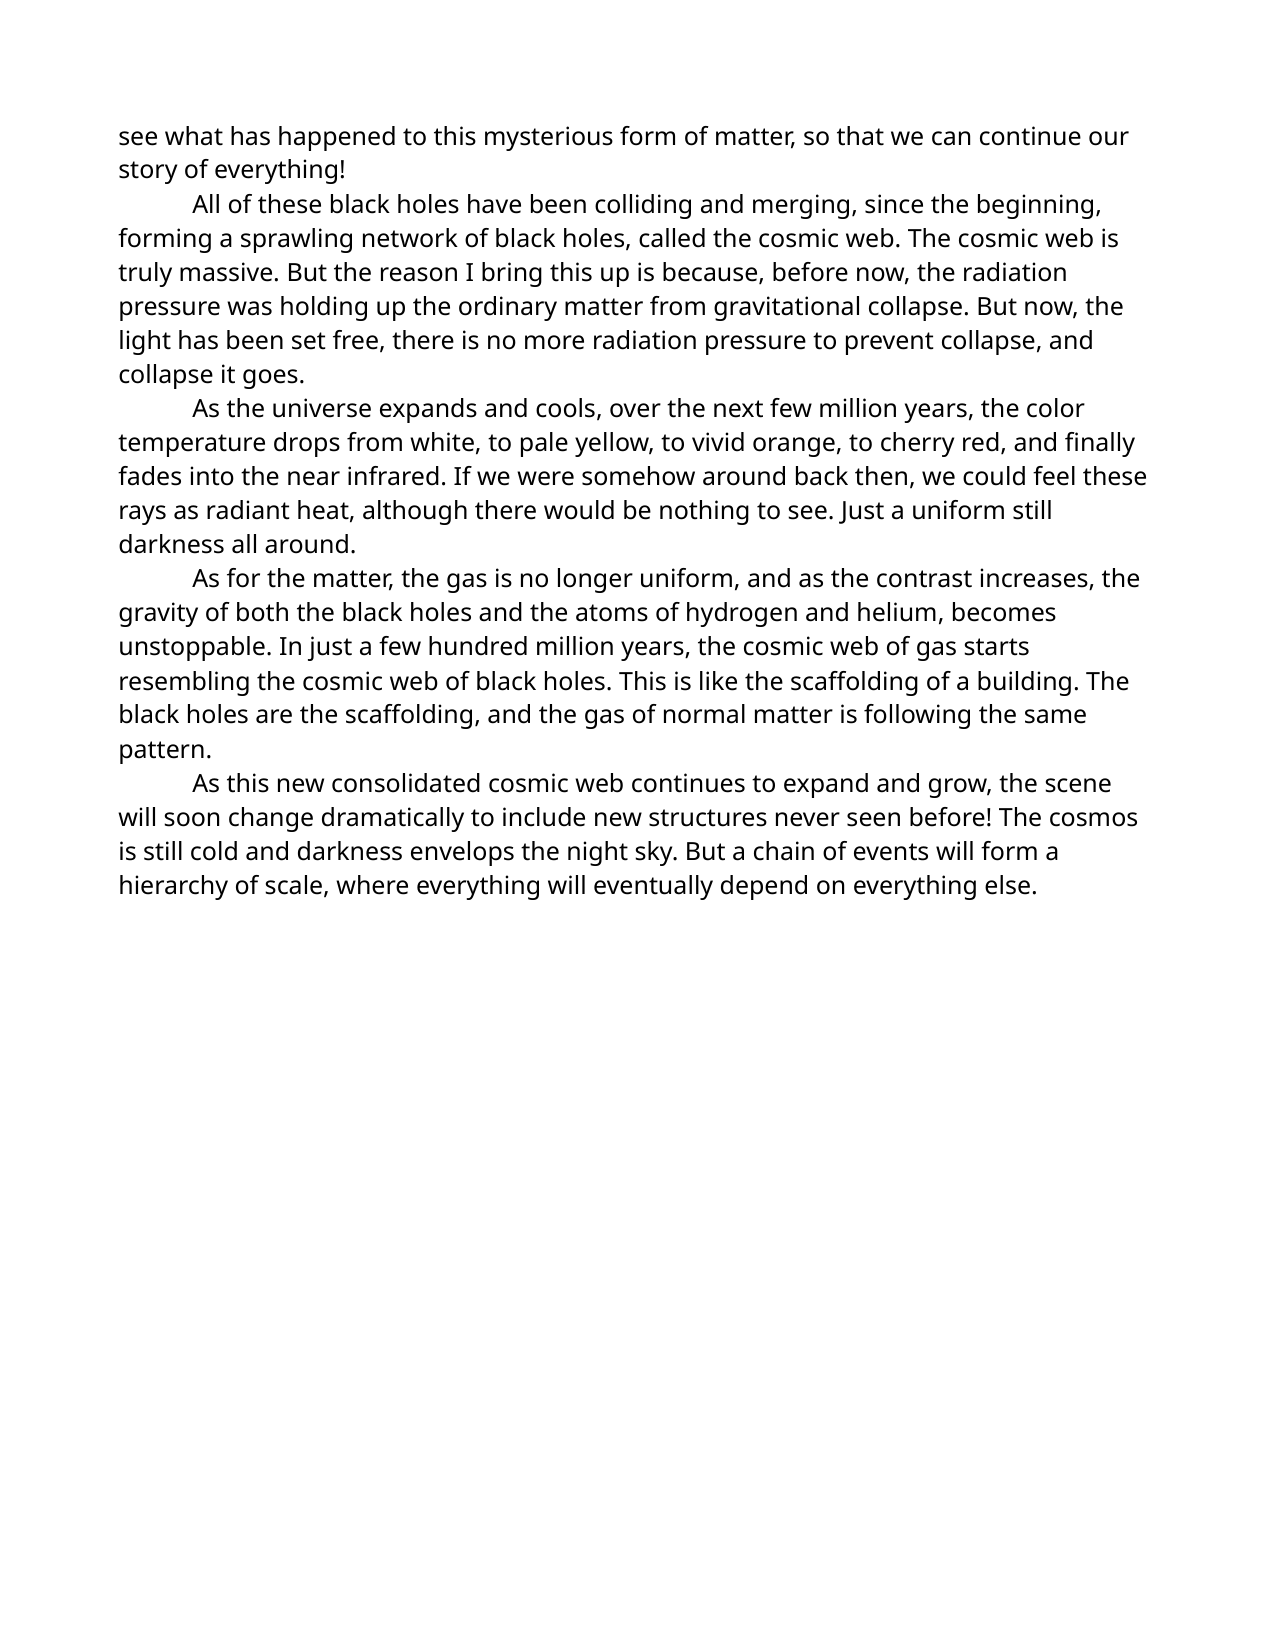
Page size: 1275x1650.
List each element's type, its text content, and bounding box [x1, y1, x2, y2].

text As for the matter, the gas is no longer uniform, and as the contrast increases, the gravity of both the black holes and the atoms of hydrogen and helium, becomes unstoppable. In just a few hundred million years, the cosmic web of gas starts resembling the cosmic web of black holes. This is like the scaffolding of a building. The black holes are the scaffolding, and the gas of normal matter is following the same pattern. [118, 561, 1157, 765]
text see what has happened to this mysterious form of matter, so that we can continue our story of everything! [118, 118, 1157, 186]
text All of these black holes have been colliding and merging, since the beginning, forming a sprawling network of black holes, called the cosmic web. The cosmic web is truly massive. But the reason I bring this up is because, before now, the radiation pressure was holding up the ordinary matter from gravitational collapse. But now, the light has been set free, there is no more radiation pressure to prevent collapse, and collapse it goes. [118, 186, 1157, 391]
text As the universe expands and cools, over the next few million years, the color temperature drops from white, to pale yellow, to vivid orange, to cherry red, and finally fades into the near infrared. If we were somehow around back then, we could feel these rays as radiant heat, although there would be nothing to see. Just a uniform still darkness all around. [118, 391, 1157, 561]
text As this new consolidated cosmic web continues to expand and grow, the scene will soon change dramatically to include new structures never seen before! The cosmos is still cold and darkness envelops the night sky. But a chain of events will form a hierarchy of scale, where everything will eventually depend on everything else. [118, 765, 1157, 902]
